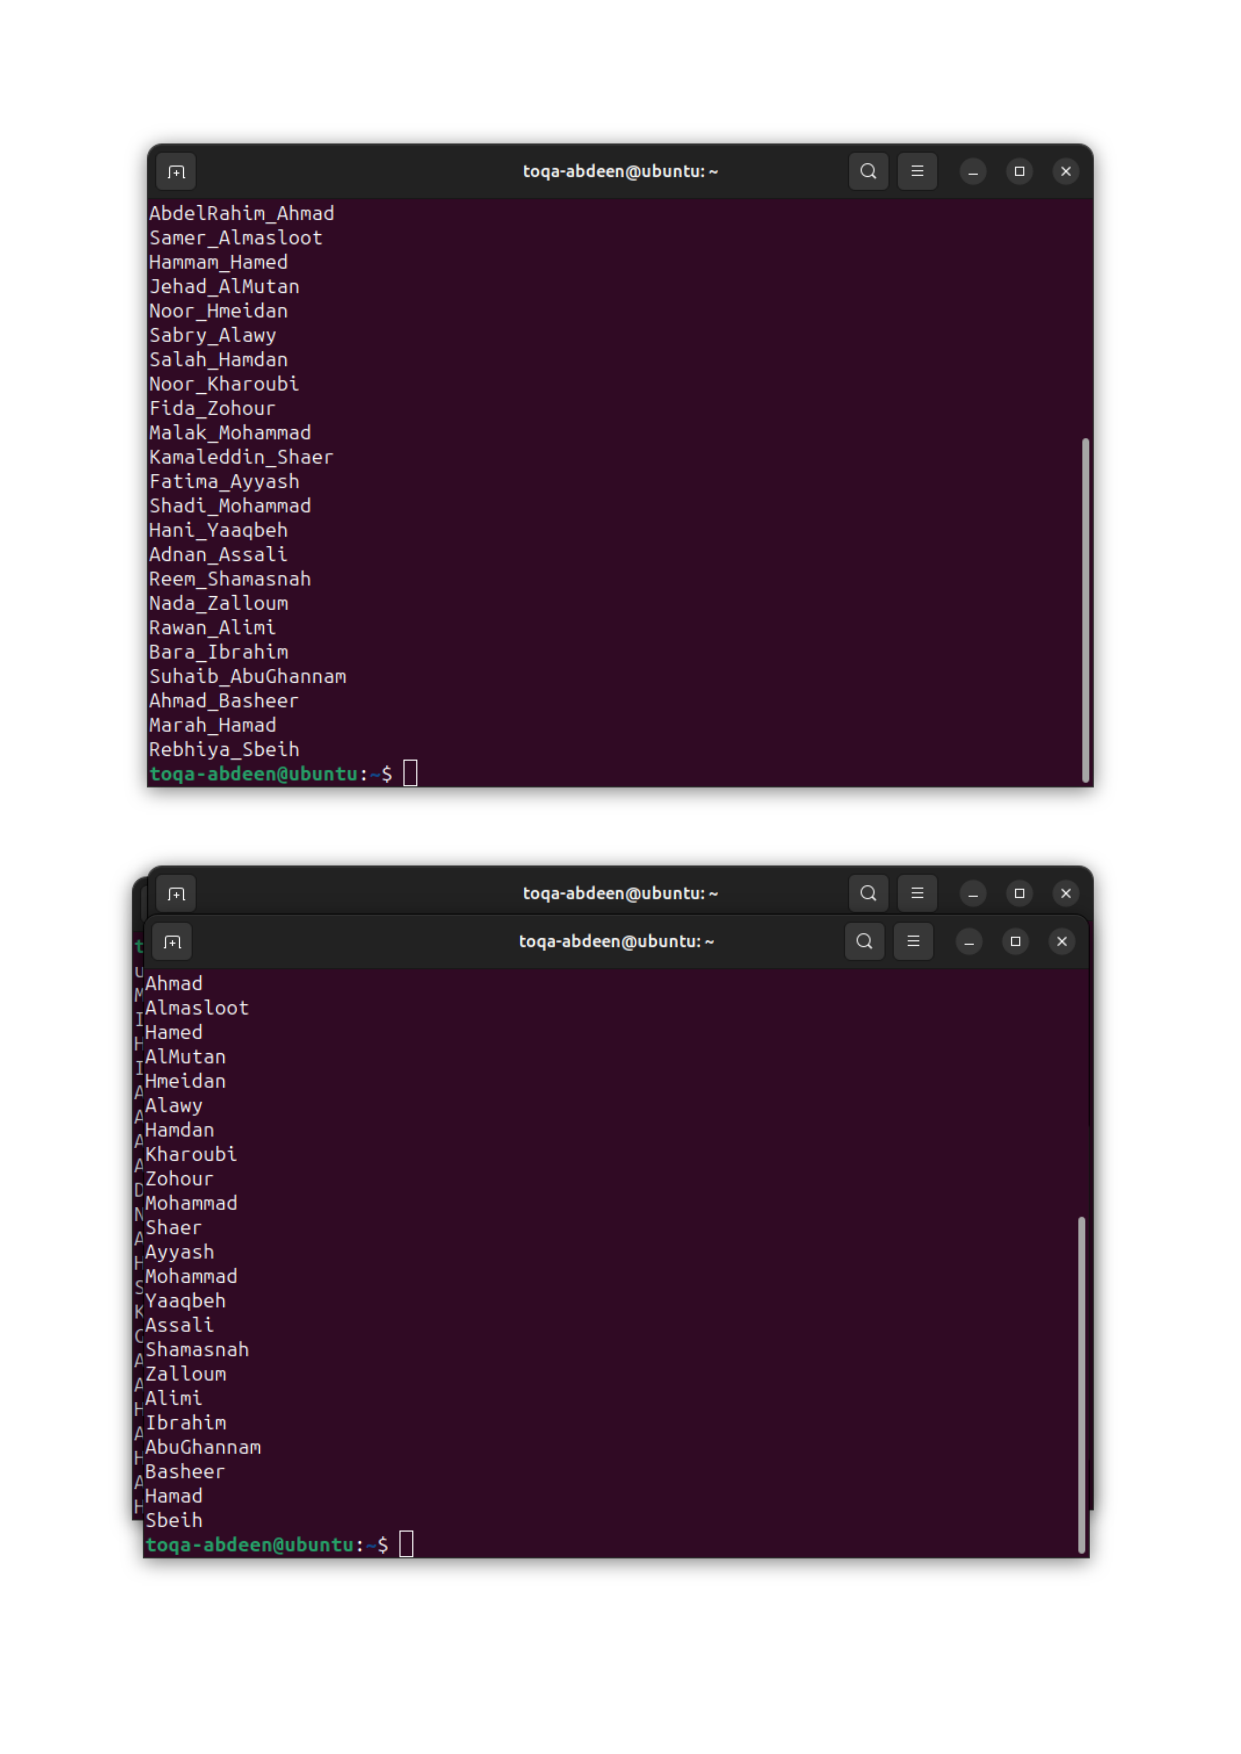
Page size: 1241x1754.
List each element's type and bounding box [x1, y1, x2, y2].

picture [118, 118, 1123, 820]
picture [103, 841, 1123, 1591]
